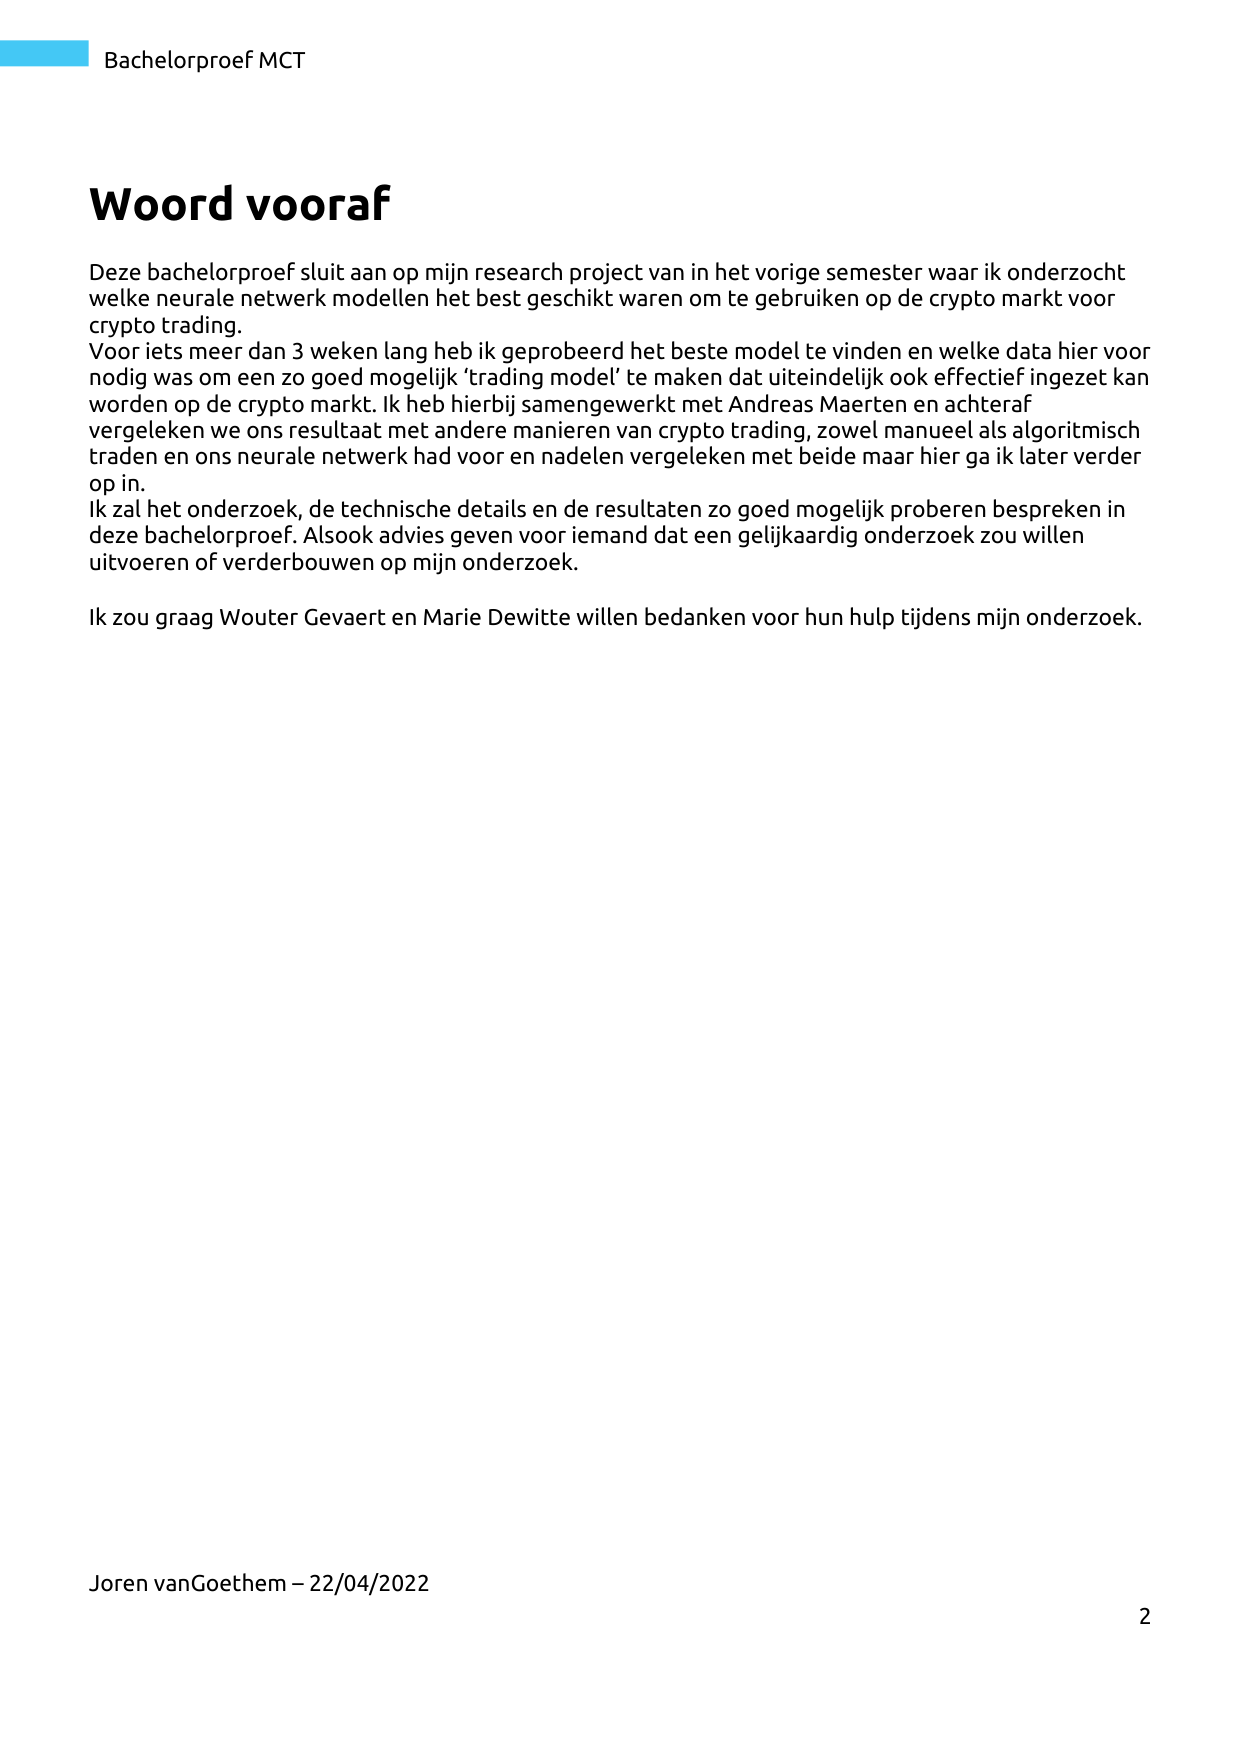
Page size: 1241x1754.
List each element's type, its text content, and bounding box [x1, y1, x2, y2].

list Joren vanGoethem – 22/04/2022 [89, 1570, 1152, 1596]
text Deze bachelorproef sluit aan op mijn research project van in het vorige semester waar ik onderzocht welke neurale netwerk modellen het best geschikt waren om te gebruiken op de crypto markt voor crypto trading. [89, 258, 1152, 337]
subtitle Woord vooraf [89, 177, 1152, 229]
text Ik zal het onderzoek, de technische details en de resultaten zo goed mogelijk proberen bespreken in deze bachelorproef. Alsook advies geven voor iemand dat een gelijkaardig onderzoek zou willen uitvoeren of verderbouwen op mijn onderzoek. [89, 496, 1152, 574]
list Ik zou graag Wouter Gevaert en Marie Dewitte willen bedanken voor hun hulp tijdens mijn onderzoek. [89, 603, 1152, 629]
text Voor iets meer dan 3 weken lang heb ik geprobeerd het beste model te vinden en welke data hier voor nodig was om een zo goed mogelijk ‘trading model’ te maken dat uiteindelijk ook effectief ingezet kan worden op de crypto markt. Ik heb hierbij samengewerkt met Andreas Maerten en achteraf vergeleken we ons resultaat met andere manieren van crypto trading, zowel manueel als algoritmisch traden en ons neurale netwerk had voor en nadelen vergeleken met beide maar hier ga ik later verder op in. [89, 337, 1152, 496]
